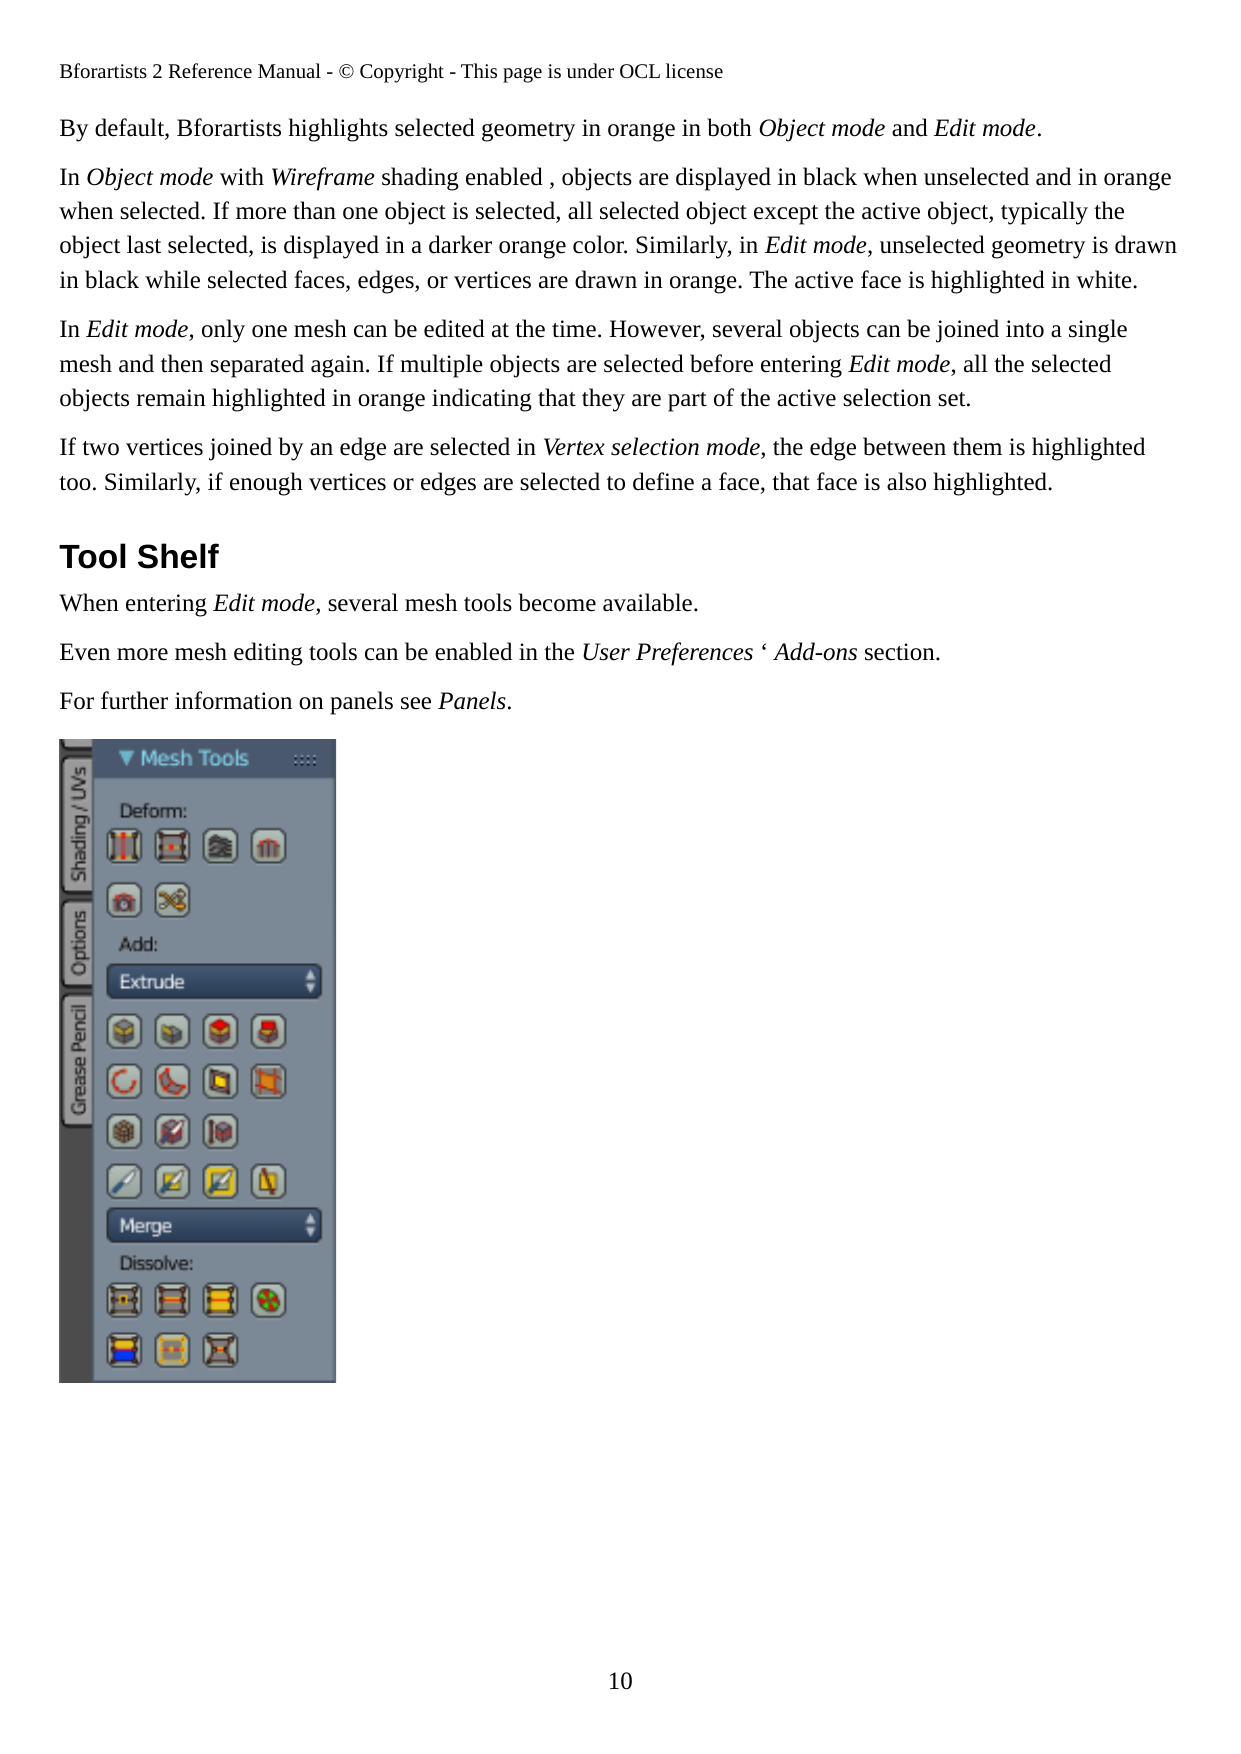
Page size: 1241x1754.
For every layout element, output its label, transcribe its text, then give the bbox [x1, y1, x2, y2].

picture [59, 739, 337, 1383]
text By default, Bforartists highlights selected geometry in orange in both Object mode and Edit mode. [59, 113, 1181, 141]
text In Object mode with Wireframe shading enabled , objects are displayed in black when unselected and in orange when selected. If more than one object is selected, all selected object except the active object, typically the object last selected, is displayed in a darker orange color. Similarly, in Edit mode, unselected geometry is drawn in black while selected faces, edges, or vertices are drawn in orange. The active face is highlighted in white. [59, 162, 1181, 294]
text Even more mesh editing tools can be enabled in the User Preferences ‘ Add-ons section. [59, 637, 1181, 666]
subtitle Tool Shelf [59, 537, 1181, 575]
text In Edit mode, only one mesh can be edited at the time. However, several objects can be joined into a single mesh and then separated again. If multiple objects are selected before entering Edit mode, all the selected objects remain highlighted in orange indicating that they are part of the active selection set. [59, 314, 1181, 412]
text When entering Edit mode, several mesh tools become available. [59, 588, 1181, 616]
text If two vertices joined by an edge are selected in Vertex selection mode, the edge between them is highlighted too. Similarly, if enough vertices or edges are selected to define a face, that face is also highlighted. [59, 432, 1181, 495]
text For further information on panels see Panels. [59, 686, 1181, 714]
